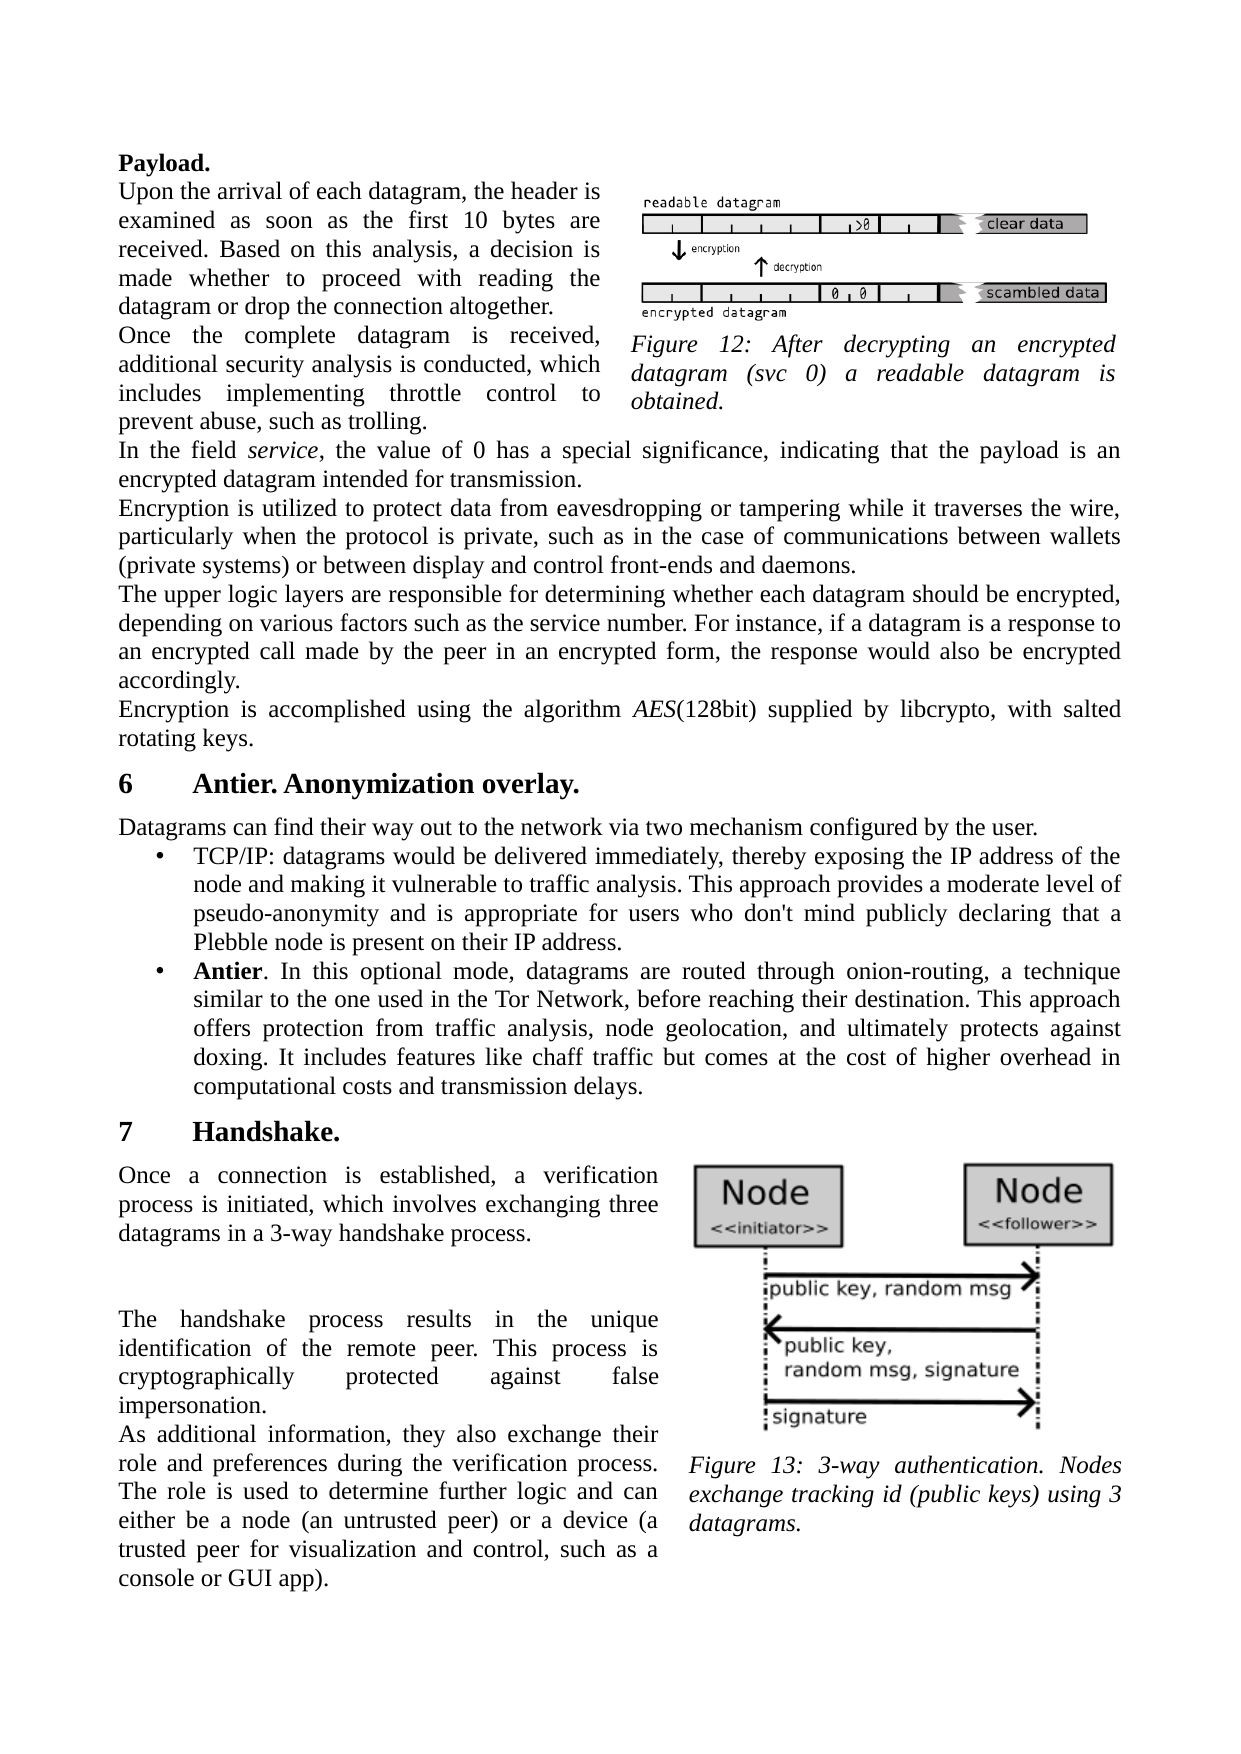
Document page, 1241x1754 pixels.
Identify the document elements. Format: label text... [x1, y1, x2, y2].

text Once a connection is established, a verification process is initiated, which involves exchanging three datagrams in a 3-way handshake process. [118, 1160, 688, 1246]
text The upper logic layers are responsible for determining whether each datagram should be encrypted, depending on various factors such as the service number. For instance, if a datagram is a response to an encrypted call made by the peer in an encrypted form, the response would also be encrypted accordingly. [118, 579, 1122, 694]
text Payload. [118, 148, 1122, 186]
picture [630, 186, 1116, 329]
text Encryption is utilized to protect data from eavesdropping or tampering while it traverses the wire, particularly when the protocol is private, such as in the case of communications between wallets (private systems) or between display and control front-ends and daemons. [118, 493, 1122, 579]
text The handshake process results in the unique identification of the remote peer. This process is cryptographically protected against false impersonation. [118, 1304, 688, 1419]
text As additional information, they also exchange their role and preferences during the verification process. The role is used to determine further logic and can either be a node (an untrusted peer) or a device (a trusted peer for visualization and control, such as a console or GUI app). [118, 1419, 689, 1591]
subtitle Handshake. [118, 1114, 1122, 1148]
text Figure 13: 3-way authentication. Nodes exchange tracking id (public keys) using 3 datagrams. [689, 1451, 1122, 1537]
picture [688, 1139, 1123, 1451]
text Datagrams can find their way out to the network via two mechanism configured by the user. [118, 812, 1122, 841]
text Figure 12: After decrypting an encrypted datagram (svc 0) a readable datagram is obtained. [631, 329, 1116, 415]
text Encryption is accomplished using the algorithm AES(128bit) supplied by libcrypto, with salted rotating keys. [118, 694, 1122, 751]
text Upon the arrival of each datagram, the header is examined as soon as the first 10 bytes are received. Based on this analysis, a decision is made whether to proceed with reading the datagram or drop the connection altogether. [118, 176, 631, 320]
subtitle [689, 1537, 1122, 1601]
subtitle Antier. Anonymization overlay. [118, 766, 1122, 799]
list Antier. In this optional mode, datagrams are routed through onion-routing, a technique similar to the one used in the Tor Network, before reaching their destination. This approach offers protection from traffic analysis, node geolocation, and ultimately protects against doxing. It includes features like chaff traffic but comes at the cost of higher overhead in computational costs and transmission delays. [156, 956, 1122, 1099]
text Once the complete datagram is received, additional security analysis is conducted, which includes implementing throttle control to prevent abuse, such as trolling. [118, 320, 1122, 435]
text In the field service, the value of 0 has a special significance, indicating that the payload is an encrypted datagram intended for transmission. [118, 435, 1122, 493]
list TCP/IP: datagrams would be delivered immediately, thereby exposing the IP address of the node and making it vulnerable to traffic analysis. This approach provides a moderate level of pseudo-anonymity and is appropriate for users who don't mind publicly declaring that a Plebble node is present on their IP address. [156, 841, 1122, 956]
